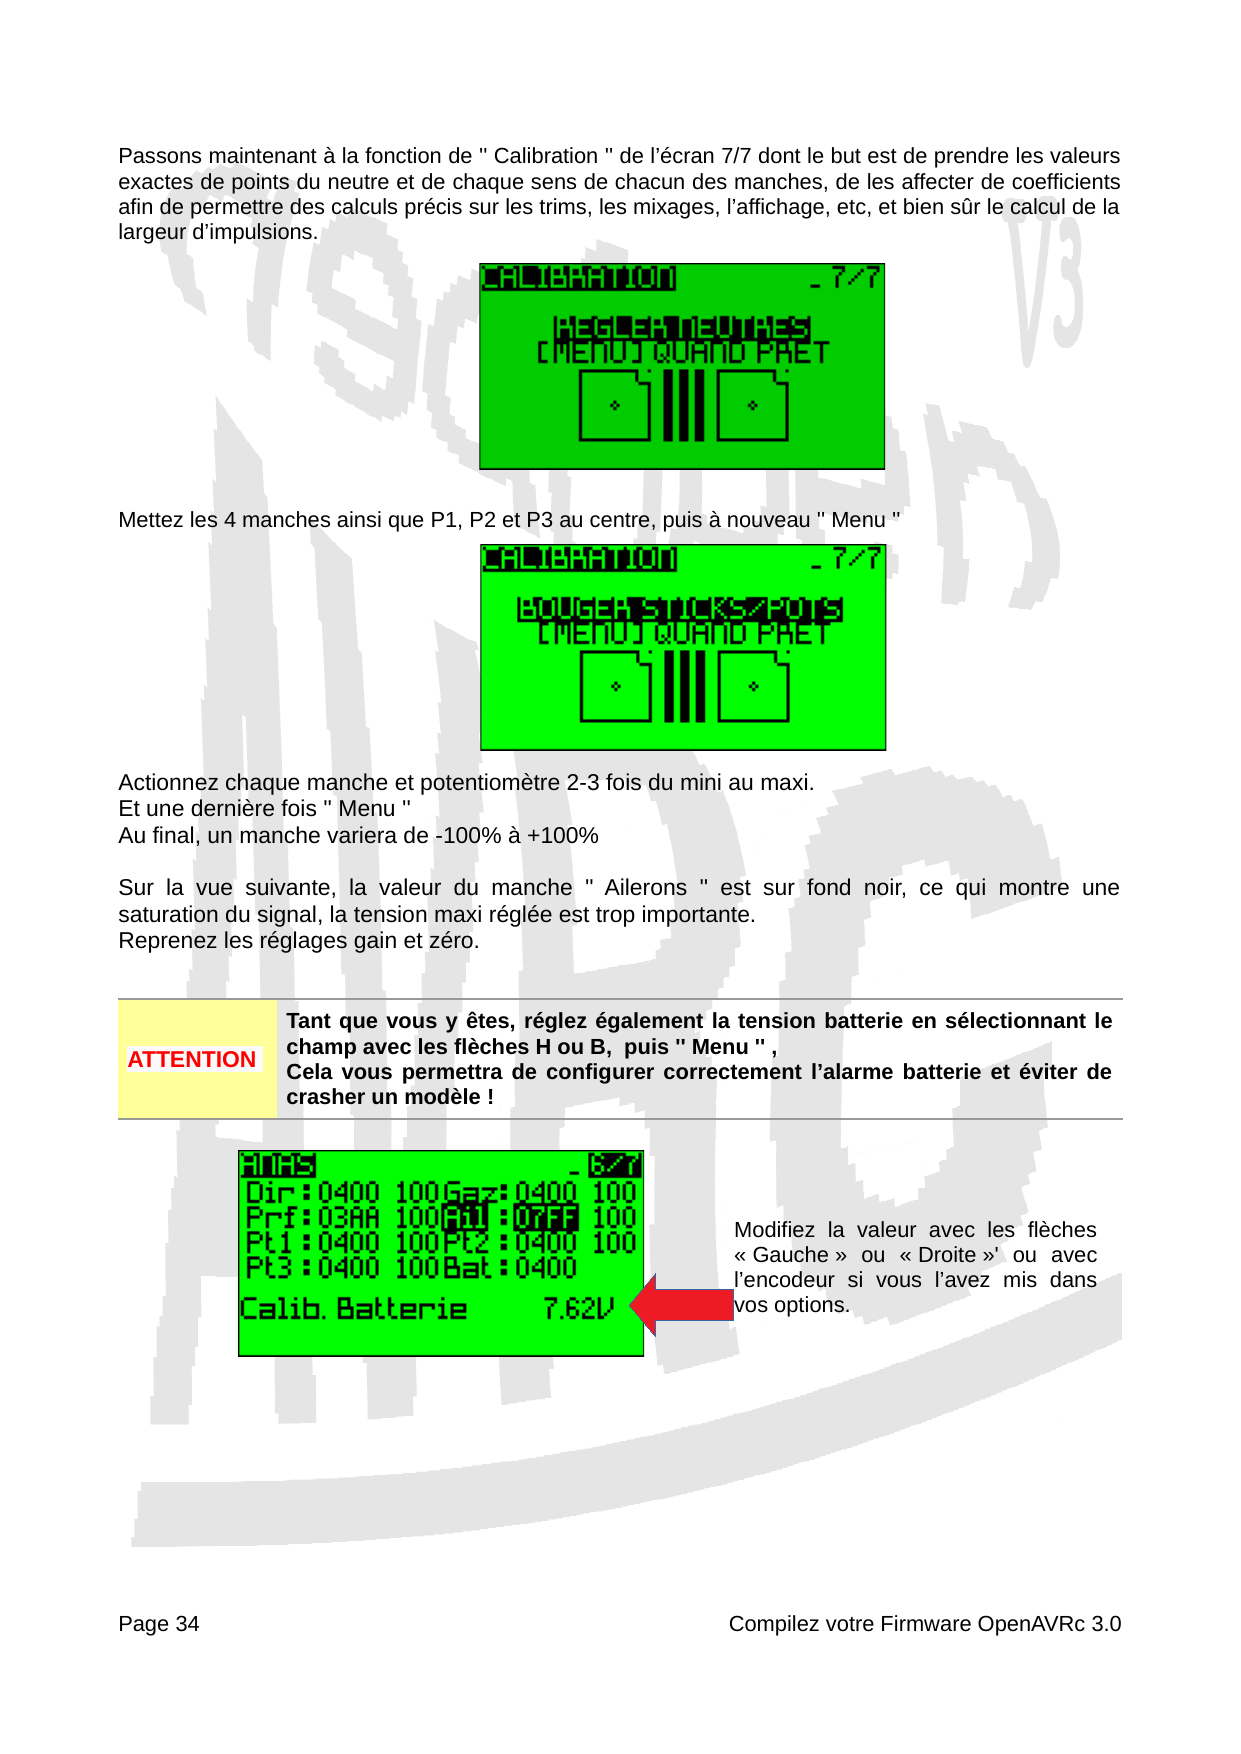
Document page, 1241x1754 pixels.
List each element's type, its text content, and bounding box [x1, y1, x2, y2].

text Passons maintenant à la fonction de '' Calibration '' de l’écran 7/7 dont le but est de prendre les valeurs exactes de points du neutre et de chaque sens de chacun des manches, de les affecter de coefficients afin de permettre des calculs précis sur les trims, les mixages, l’affichage, etc, et bien sûr le calcul de la largeur d’impulsions. [118, 143, 1122, 244]
table_header ATTENTION [118, 1000, 277, 1118]
text Modifiez la valeur avec les flèches « Gauche » ou « Droite »' ou avec l’encodeur si vous l’avez mis dans vos options. [734, 1217, 1097, 1317]
picture [479, 263, 886, 470]
text Et une dernière fois '' Menu '' [118, 795, 1122, 822]
text Actionnez chaque manche et potentiomètre 2-3 fois du mini au maxi. [118, 769, 1122, 795]
text Au final, un manche variera de -100% à +100% [118, 822, 1122, 848]
text Reprenez les réglages gain et zéro. [118, 927, 1122, 953]
text Mettez les 4 manches ainsi que P1, P2 et P3 au centre, puis à nouveau '' Menu '' [118, 507, 1122, 532]
picture [480, 544, 887, 751]
picture [238, 1150, 645, 1357]
table_header Tant que vous y êtes, réglez également la tension batterie en sélectionnant le champ avec les flèches H ou B, puis '' Menu '' , Cela vous permettra de configurer correctement l’alarme batterie et éviter de crasher un modèle ! [278, 1000, 1122, 1118]
text Sur la vue suivante, la valeur du manche '' Ailerons '' est sur fond noir, ce qui montre une saturation du signal, la tension maxi réglée est trop importante. [118, 874, 1122, 927]
